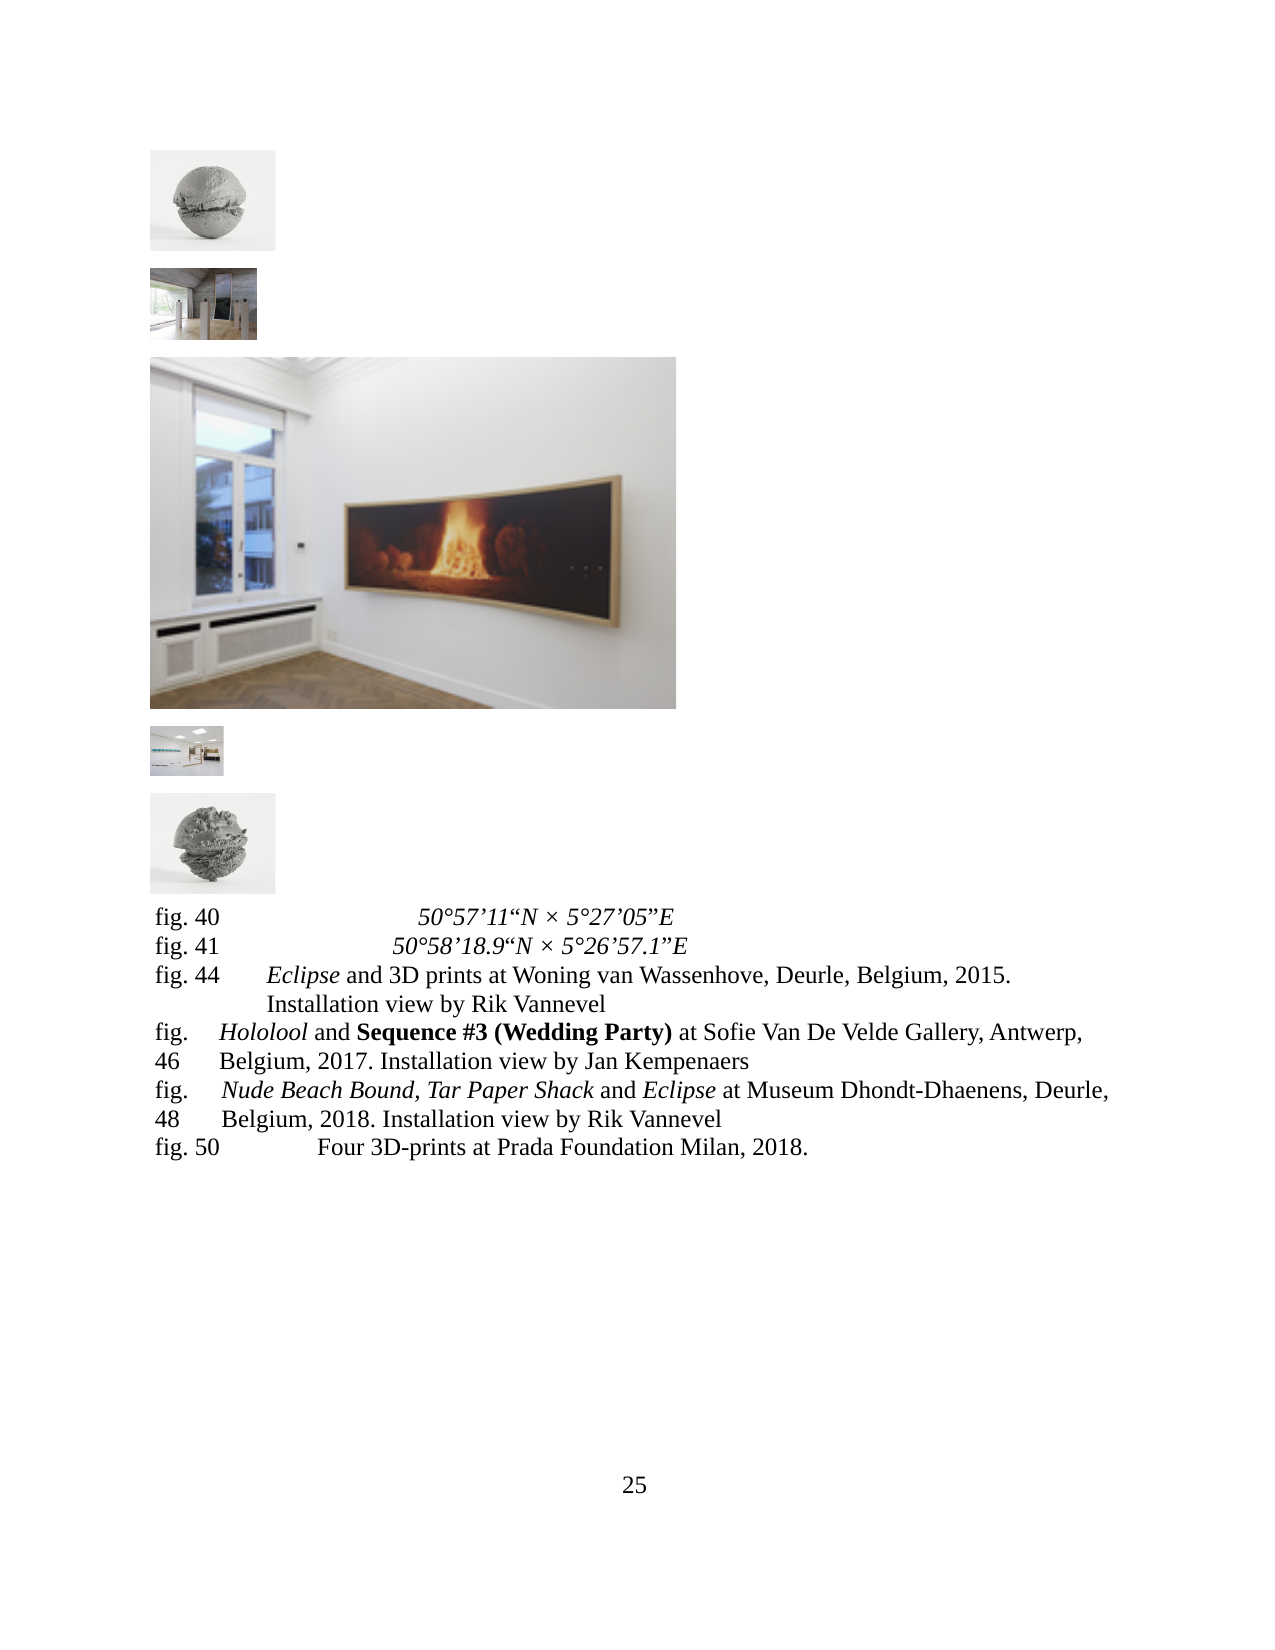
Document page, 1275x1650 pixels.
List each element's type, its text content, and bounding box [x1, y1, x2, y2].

table_header fig. 48 [150, 1075, 217, 1132]
picture [150, 268, 257, 340]
table_header Hololool and Sequence #3 (Wedding Party) at Sofie Van De Velde Gallery, Antwerp, Belgium, 2017. Installation view by Jan Kempenaers [215, 1018, 1125, 1075]
table_header Nude Beach Bound, Tar Paper Shack and Eclipse at Museum Dhondt-Dhaenens, Deurle, Belgium, 2018. Installation view by Rik Vannevel [217, 1075, 1125, 1132]
table_header fig. 40 [150, 903, 413, 931]
picture [150, 150, 276, 251]
table_header fig. 44 [150, 960, 262, 1017]
table_header fig. 50 [150, 1133, 312, 1161]
table_header 50°57’11“N × 5°27’05”E [414, 903, 1125, 931]
table_header Four 3D-prints at Prada Foundation Milan, 2018. [313, 1133, 1125, 1161]
table_header 50°58’18.9“N × 5°26’57.1”E [388, 931, 1125, 960]
table_header fig. 46 [150, 1018, 214, 1075]
picture [150, 726, 224, 776]
table_header fig. 41 [150, 931, 388, 960]
table_header Eclipse and 3D prints at Woning van Wassenhove, Deurle, Belgium, 2015. Installation view by Rik Vannevel [262, 960, 1125, 1017]
picture [150, 793, 276, 894]
picture [150, 357, 677, 709]
